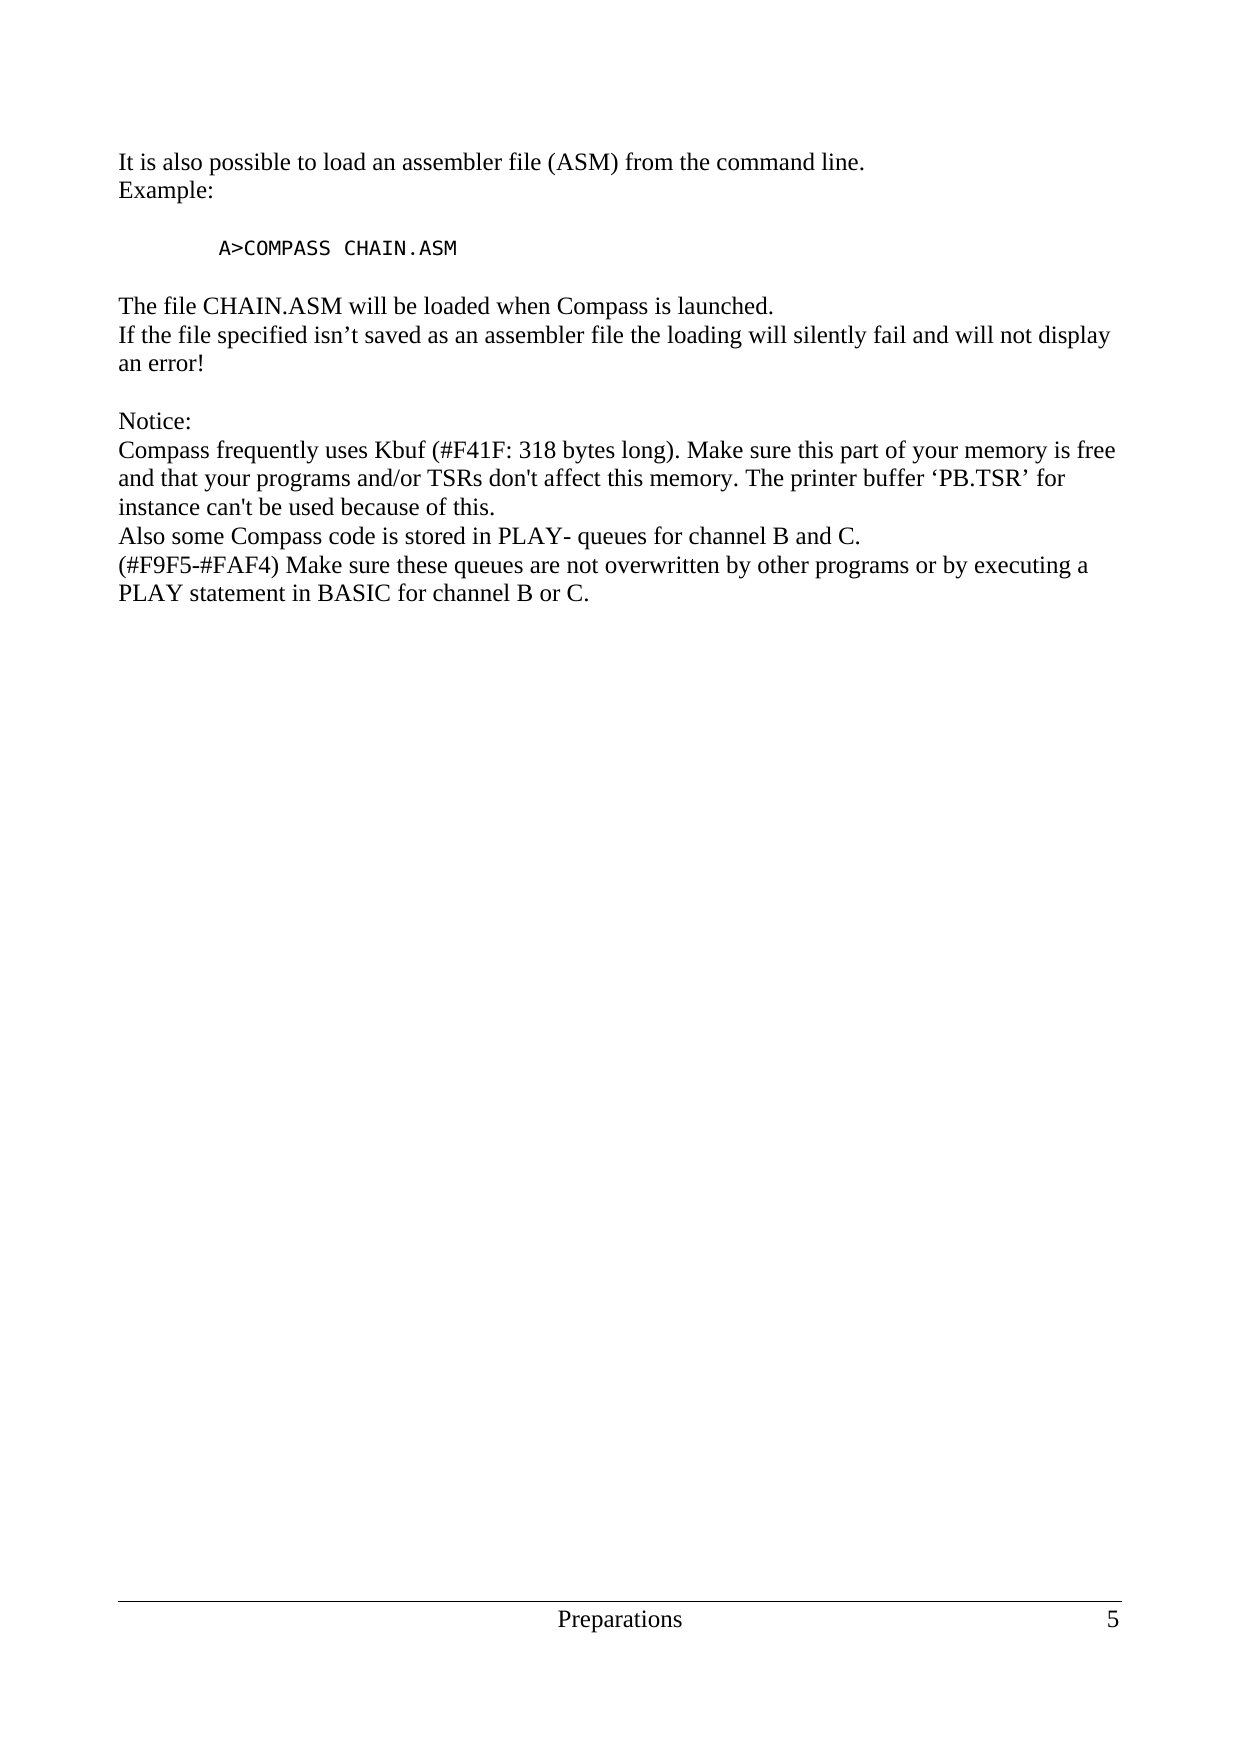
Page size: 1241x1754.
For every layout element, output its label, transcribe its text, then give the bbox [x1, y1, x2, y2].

text A>COMPASS CHAIN.ASM [118, 233, 1122, 262]
text (#F9F5-#FAF4) Make sure these queues are not overwritten by other programs or by executing a PLAY statement in BASIC for channel B or C. [118, 550, 1122, 607]
text Also some Compass code is stored in PLAY- queues for channel B and C. [118, 521, 1122, 550]
text It is also possible to load an assembler file (ASM) from the command line. [118, 147, 1122, 176]
text Notice: [118, 406, 1122, 435]
text Compass frequently uses Kbuf (#F41F: 318 bytes long). Make sure this part of your memory is free and that your programs and/or TSRs don't affect this memory. The printer buffer ‘PB.TSR’ for instance can't be used because of this. [118, 435, 1122, 521]
text The file CHAIN.ASM will be loaded when Compass is launched. If the file specified isn’t saved as an assembler file the loading will silently fail and will not display an error! [118, 291, 1122, 377]
text Example: [118, 176, 1122, 204]
